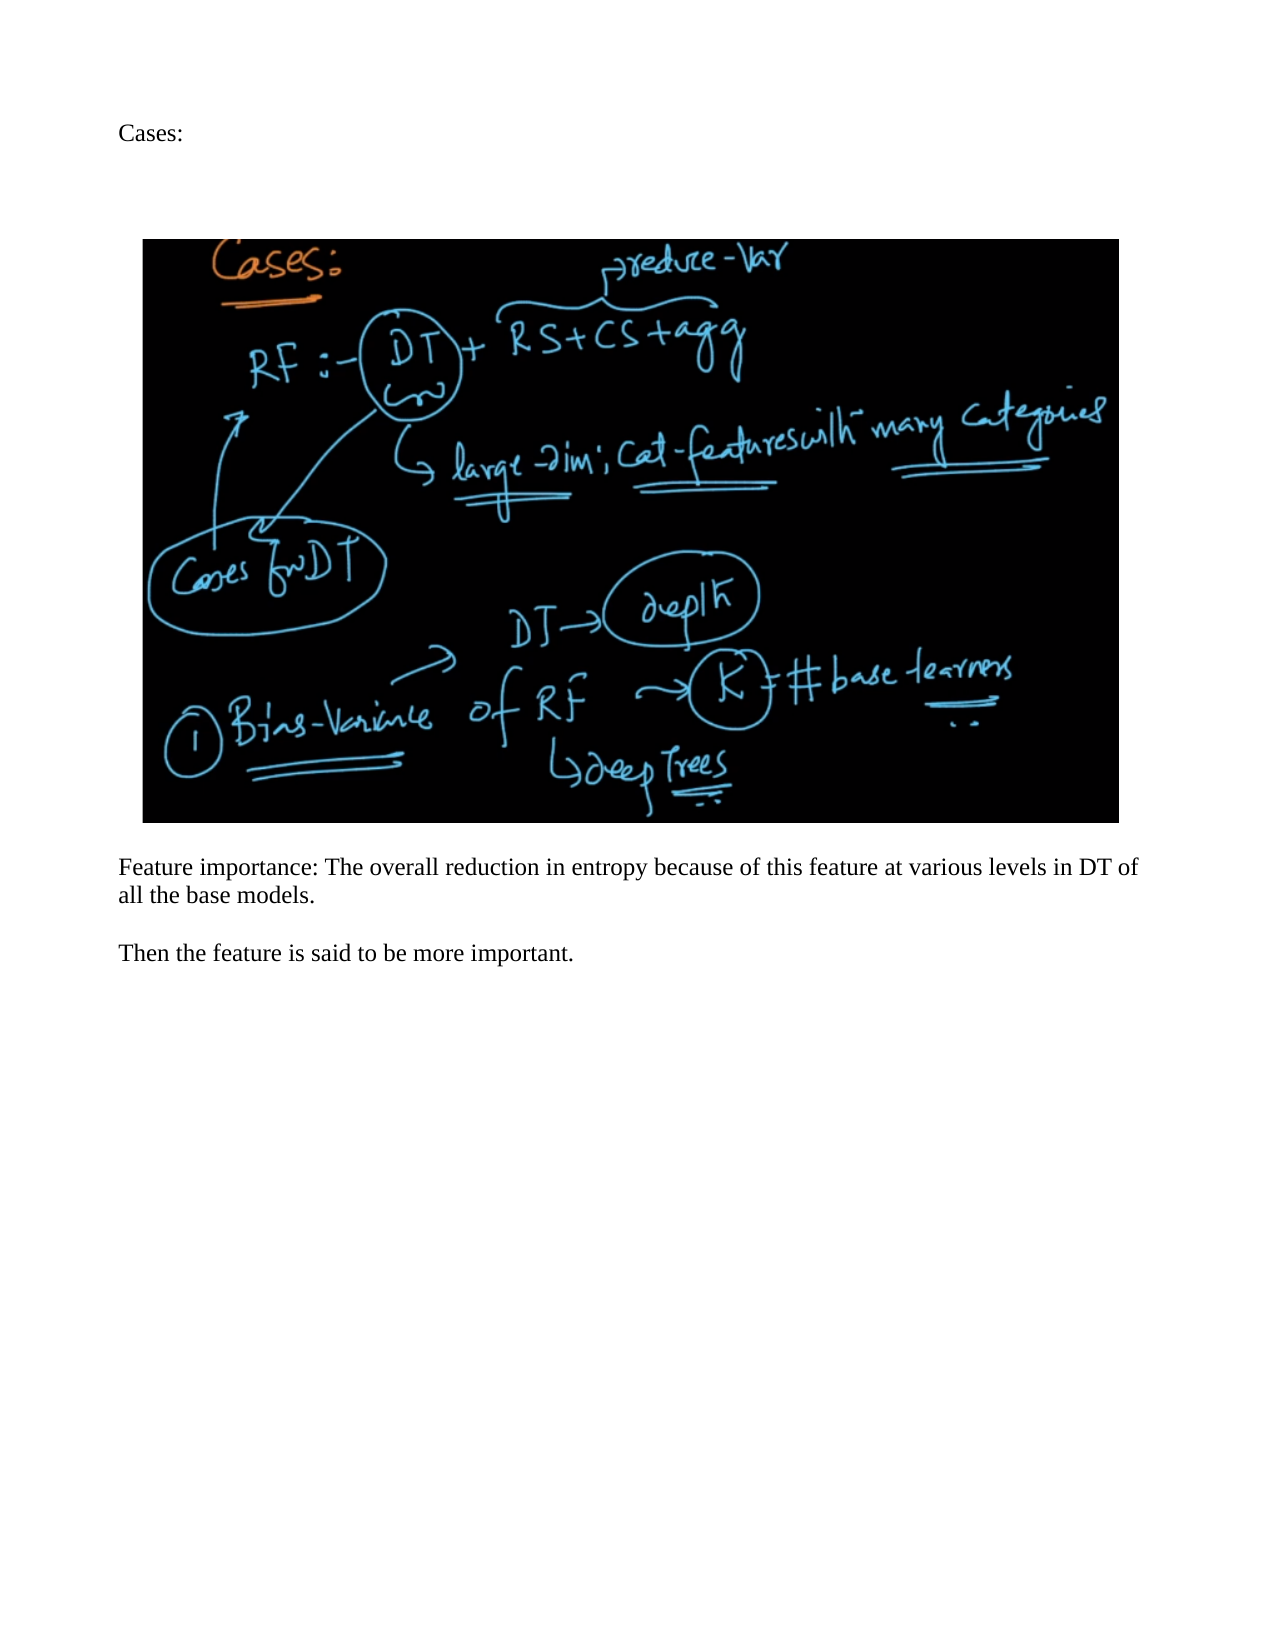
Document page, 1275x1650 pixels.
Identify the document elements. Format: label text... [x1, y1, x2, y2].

text Feature importance: The overall reduction in entropy because of this feature at various levels in DT of all the base models. [118, 852, 1157, 909]
text Cases: [118, 118, 1157, 147]
picture [142, 239, 1119, 823]
text Then the feature is said to be more important. [118, 938, 1157, 967]
